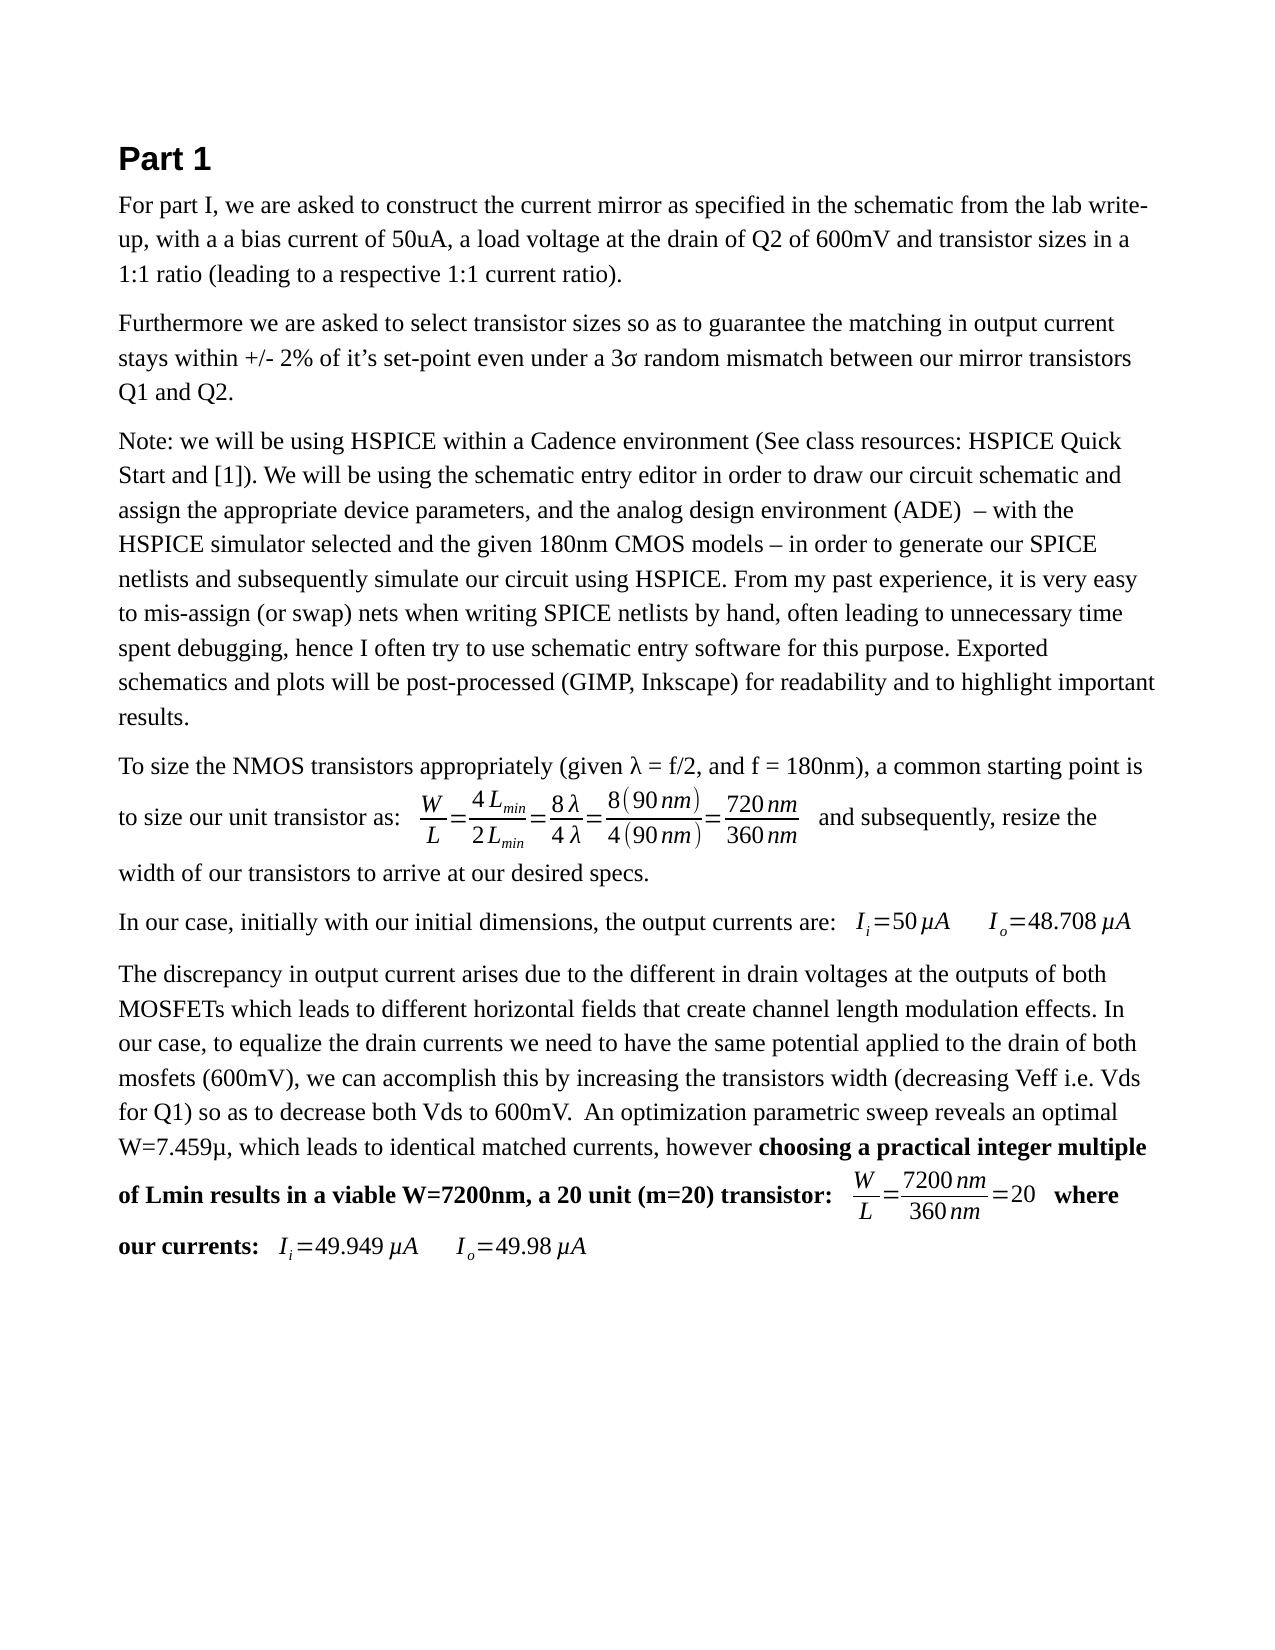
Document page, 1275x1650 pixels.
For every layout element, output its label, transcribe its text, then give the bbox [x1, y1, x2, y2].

text Note: we will be using HSPICE within a Cadence environment (See class resources: HSPICE Quick Start and [1]). We will be using the schematic entry editor in order to draw our circuit schematic and assign the appropriate device parameters, and the analog design environment (ADE) – with the HSPICE simulator selected and the given 180nm CMOS models – in order to generate our SPICE netlists and subsequently simulate our circuit using HSPICE. From my past experience, it is very easy to mis-assign (or swap) nets when writing SPICE netlists by hand, often leading to unnecessary time spent debugging, hence I often try to use schematic entry software for this purpose. Exported schematics and plots will be post-processed (GIMP, Inkscape) for readability and to highlight important results. [118, 426, 1157, 731]
text For part I, we are asked to construct the current mirror as specified in the schematic from the lab write-up, with a a bias current of 50uA, a load voltage at the drain of Q2 of 600mV and transistor sizes in a 1:1 ratio (leading to a respective 1:1 current ratio). [118, 190, 1157, 288]
text To size the NMOS transistors appropriately (given λ = f/2, and f = 180nm), a common starting point is to size our unit transistor as:and subsequently, resize the width of our transistors to arrive at our desired specs. [118, 751, 1157, 886]
text In our case, initially with our initial dimensions, the output currents are: [118, 907, 1157, 939]
text Furthermore we are asked to select transistor sizes so as to guarantee the matching in output current stays within +/- 2% of it’s set-point even under a 3σ random mismatch between our mirror transistors Q1 and Q2. [118, 308, 1157, 406]
text The discrepancy in output current arises due to the different in drain voltages at the outputs of both MOSFETs which leads to different horizontal fields that create channel length modulation effects. In our case, to equalize the drain currents we need to have the same potential applied to the drain of both mosfets (600mV), we can accomplish this by increasing the transistors width (decreasing Veff i.e. Vds for Q1) so as to decrease both Vds to 600mV. An optimization parametric sweep reveals an optimal W=7.459µ, which leads to identical matched currents, however choosing a practical integer multiple of Lmin results in a viable W=7200nm, a 20 unit (m=20) transistor:where our currents: [118, 959, 1157, 1264]
subtitle Part 1 [118, 139, 1157, 178]
